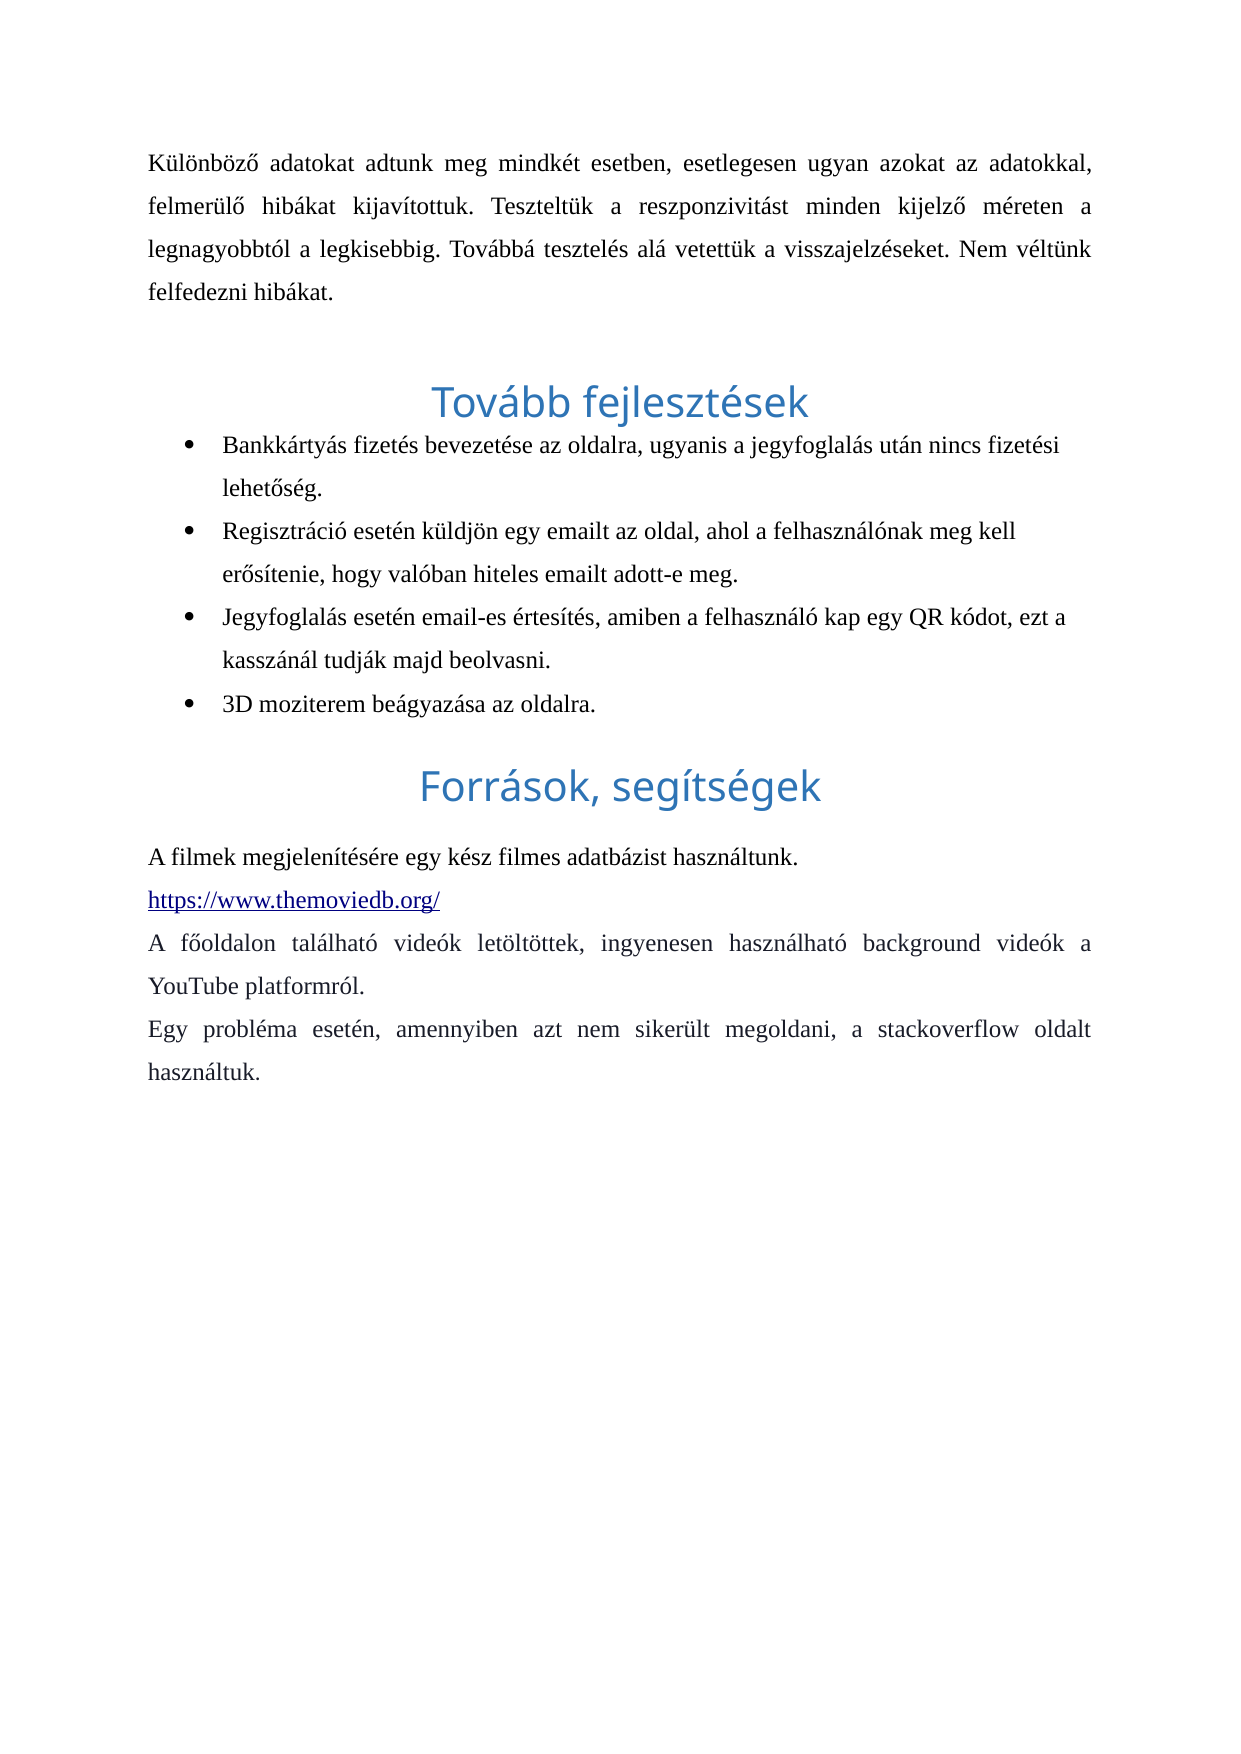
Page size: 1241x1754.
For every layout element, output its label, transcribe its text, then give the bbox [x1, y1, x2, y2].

list 3D moziterem beágyazása az oldalra. [185, 689, 1093, 717]
text Egy probléma esetén, amennyiben azt nem sikerült megoldani, a stackoverflow oldalt használtuk. [148, 1014, 1093, 1086]
list Regisztráció esetén küldjön egy emailt az oldal, ahol a felhasználónak meg kell erősítenie, hogy valóban hiteles emailt adott-e meg. [185, 516, 1093, 588]
list Bankkártyás fizetés bevezetése az oldalra, ugyanis a jegyfoglalás után nincs fizetési lehetőség. [185, 430, 1093, 502]
subtitle Források, segítségek [148, 757, 1093, 813]
subtitle Tovább fejlesztések [148, 373, 1093, 430]
text https://www.themoviedb.org/ [148, 885, 1093, 913]
text A főoldalon található videók letöltöttek, ingyenesen használható background videók a YouTube platformról. [148, 928, 1093, 1000]
text Különböző adatokat adtunk meg mindkét esetben, esetlegesen ugyan azokat az adatokkal, felmerülő hibákat kijavítottuk. Teszteltük a reszponzivitást minden kijelző méreten a legnagyobbtól a legkisebbig. Továbbá tesztelés alá vetettük a visszajelzéseket. Nem véltünk felfedezni hibákat. [148, 148, 1093, 306]
list Jegyfoglalás esetén email-es értesítés, amiben a felhasználó kap egy QR kódot, ezt a kasszánál tudják majd beolvasni. [185, 602, 1093, 674]
text A filmek megjelenítésére egy kész filmes adatbázist használtunk. [148, 842, 1093, 870]
